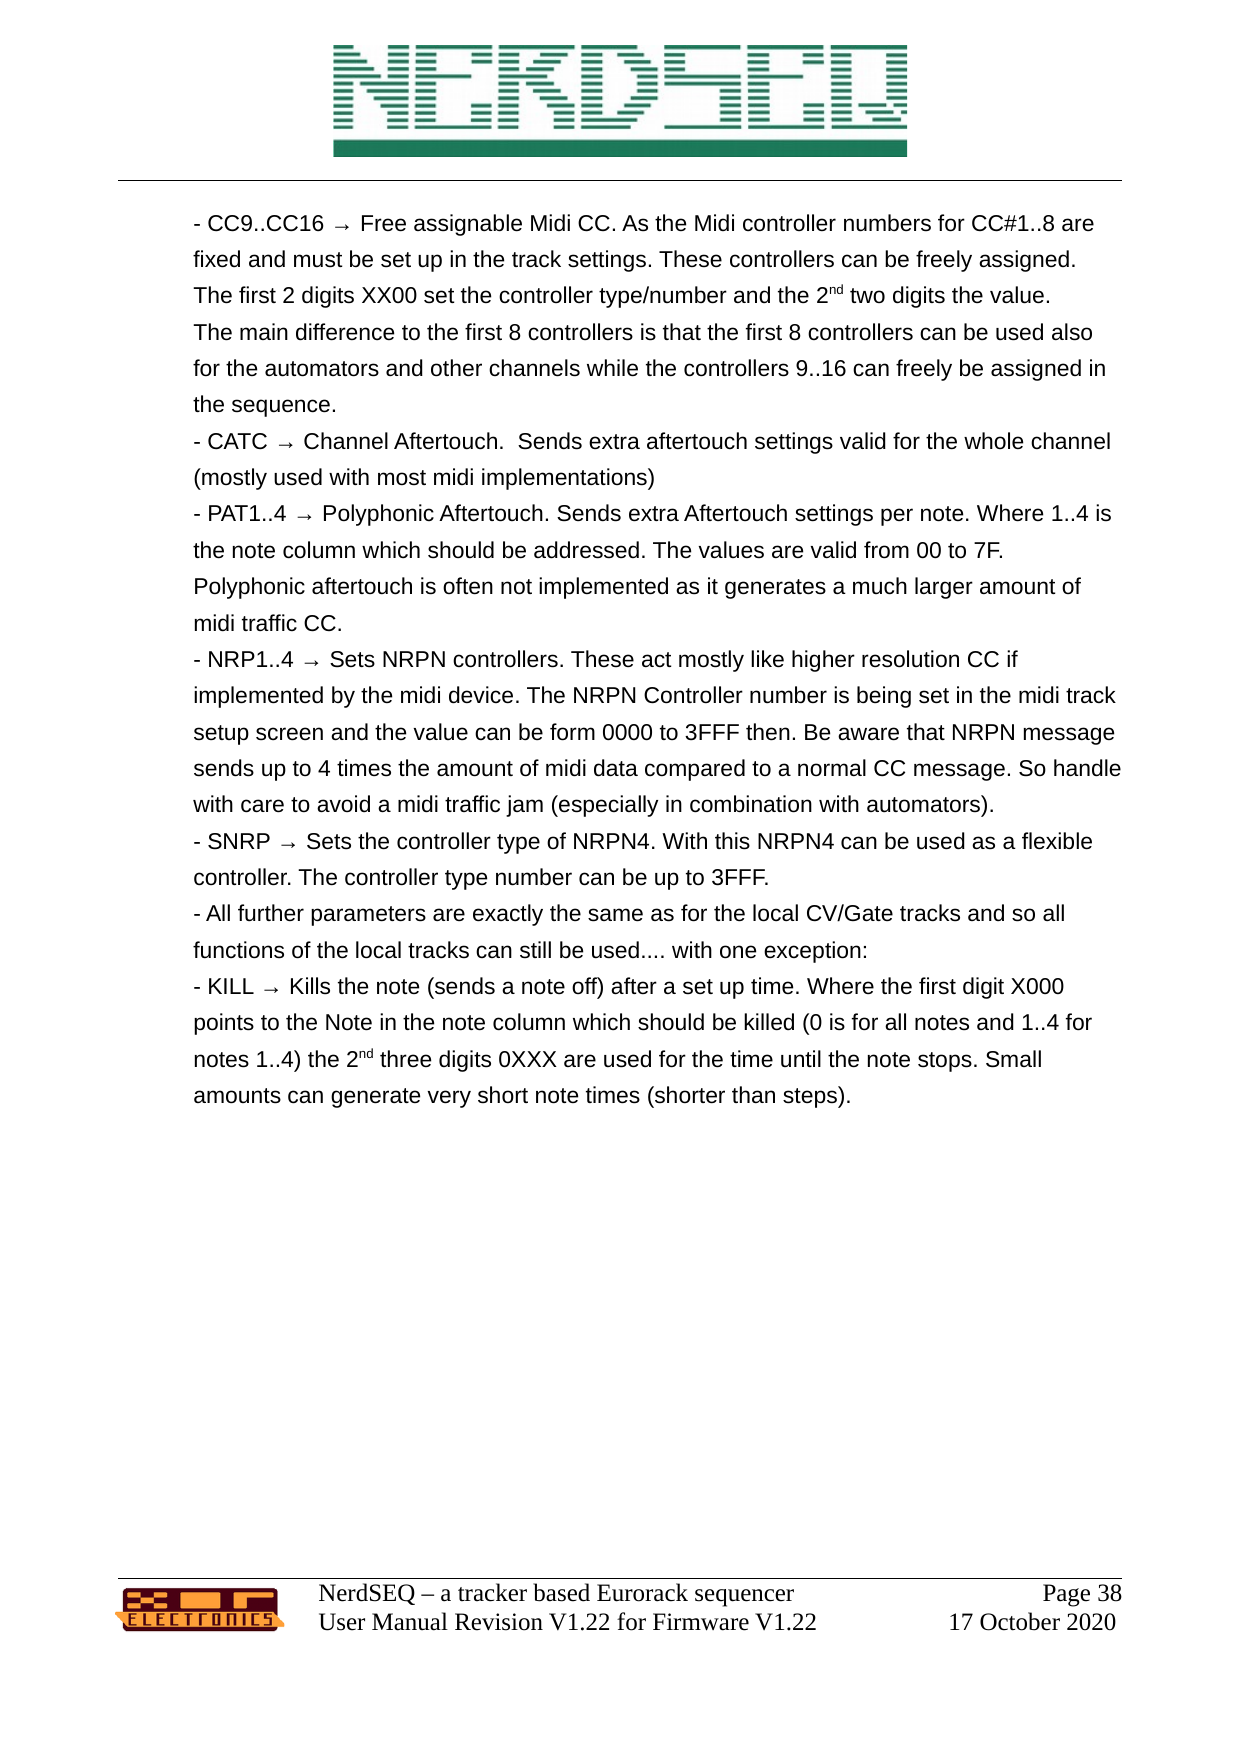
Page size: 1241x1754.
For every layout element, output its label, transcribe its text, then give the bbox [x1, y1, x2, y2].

list - NRP1..4 → Sets NRPN controllers. These act mostly like higher resolution CC if implemented by the midi device. The NRPN Controller number is being set in the midi track setup screen and the value can be form 0000 to 3FFF then. Be aware that NRPN message sends up to 4 times the amount of midi data compared to a normal CC message. So handle with care to avoid a midi traffic jam (especially in combination with automators). [156, 646, 1122, 818]
list Polyphonic aftertouch is often not implemented as it generates a much larger amount of midi traffic CC. [156, 573, 1122, 636]
picture [115, 1584, 285, 1634]
list The main difference to the first 8 controllers is that the first 8 controllers can be used also for the automators and other channels while the controllers 9..16 can freely be assigned in the sequence. [156, 319, 1122, 418]
list - KILL → Kills the note (sends a note off) after a set up time. Where the first digit X000 points to the Note in the note column which should be killed (0 is for all notes and 1..4 for notes 1..4) the 2nd three digits 0XXX are used for the time until the note stops. Small amounts can generate very short note times (shorter than steps). [156, 973, 1122, 1145]
list - CC9..CC16 → Free assignable Midi CC. As the Midi controller numbers for CC#1..8 are fixed and must be set up in the track settings. These controllers can be freely assigned. [156, 209, 1122, 272]
list - All further parameters are exactly the same as for the local CV/Gate tracks and so all functions of the local tracks can still be used.... with one exception: [156, 900, 1122, 963]
list - PAT1..4 → Polyphonic Aftertouch. Sends extra Aftertouch settings per note. Where 1..4 is the note column which should be addressed. The values are valid from 00 to 7F. [156, 500, 1122, 563]
list - CATC → Channel Aftertouch. Sends extra aftertouch settings valid for the whole channel (mostly used with most midi implementations) [156, 428, 1122, 490]
picture [333, 45, 908, 157]
list The first 2 digits XX00 set the controller type/number and the 2nd two digits the value. [156, 282, 1122, 309]
list - SNRP → Sets the controller type of NRPN4. With this NRPN4 can be used as a flexible controller. The controller type number can be up to 3FFF. [156, 828, 1122, 890]
